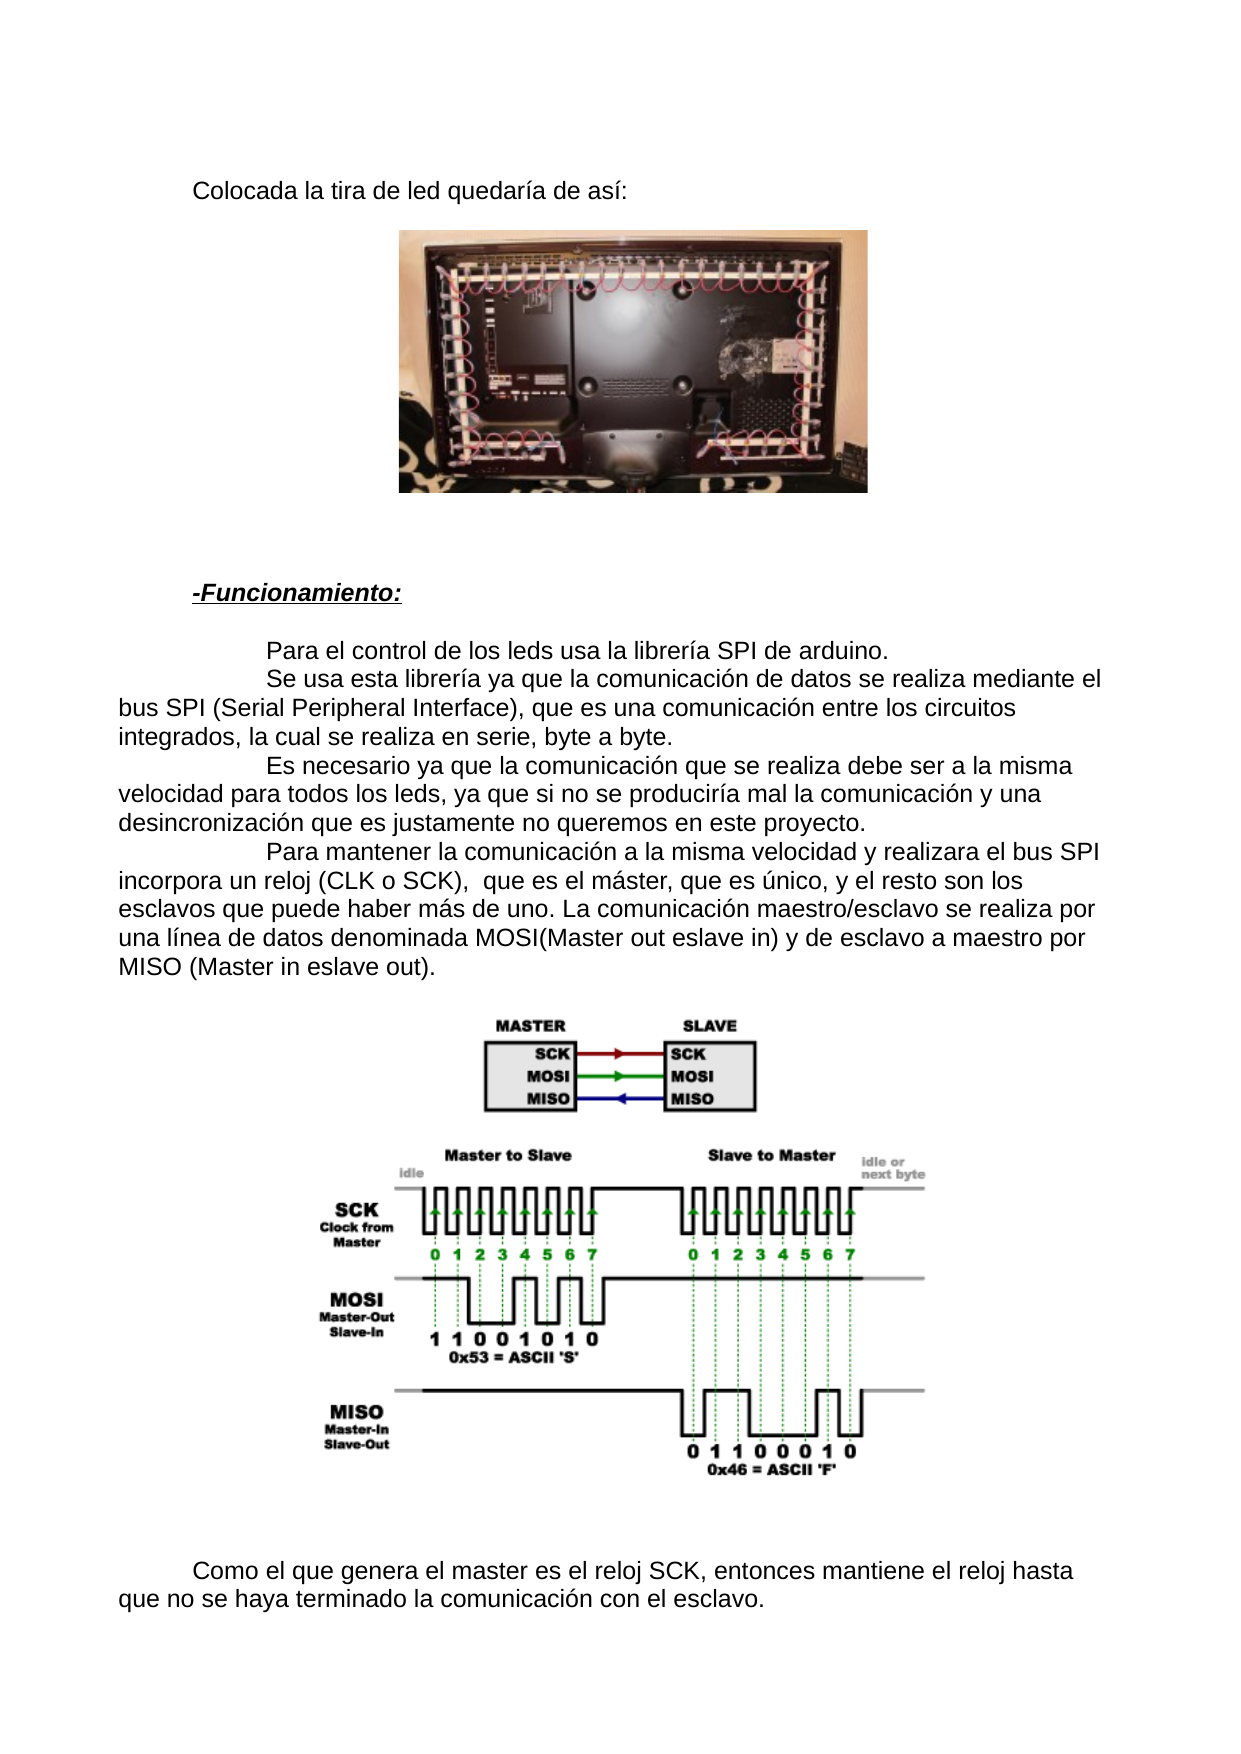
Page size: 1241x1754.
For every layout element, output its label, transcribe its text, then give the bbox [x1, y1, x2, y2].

picture [398, 230, 868, 493]
text -Funcionamiento: [118, 578, 1122, 607]
text Como el que genera el master es el reloj SCK, entonces mantiene el reloj hasta que no se haya terminado la comunicación con el esclavo. [118, 1556, 1122, 1613]
text Para mantener la comunicación a la misma velocidad y realizara el bus SPI incorpora un reloj (CLK o SCK), que es el máster, que es único, y el resto son los esclavos que puede haber más de uno. La comunicación maestro/esclavo se realiza por una línea de datos denominada MOSI(Master out eslave in) y de esclavo a maestro por MISO (Master in eslave out). [118, 837, 1122, 981]
text Se usa esta librería ya que la comunicación de datos se realiza mediante el bus SPI (Serial Peripheral Interface), que es una comunicación entre los circuitos integrados, la cual se realiza en serie, byte a byte. [118, 664, 1122, 751]
picture [284, 1009, 957, 1486]
text Es necesario ya que la comunicación que se realiza debe ser a la misma velocidad para todos los leds, ya que si no se produciría mal la comunicación y una desincronización que es justamente no queremos en este proyecto. [118, 751, 1122, 837]
text Para el control de los leds usa la librería SPI de arduino. [118, 636, 1122, 664]
text Colocada la tira de led quedaría de así: [118, 176, 1122, 204]
